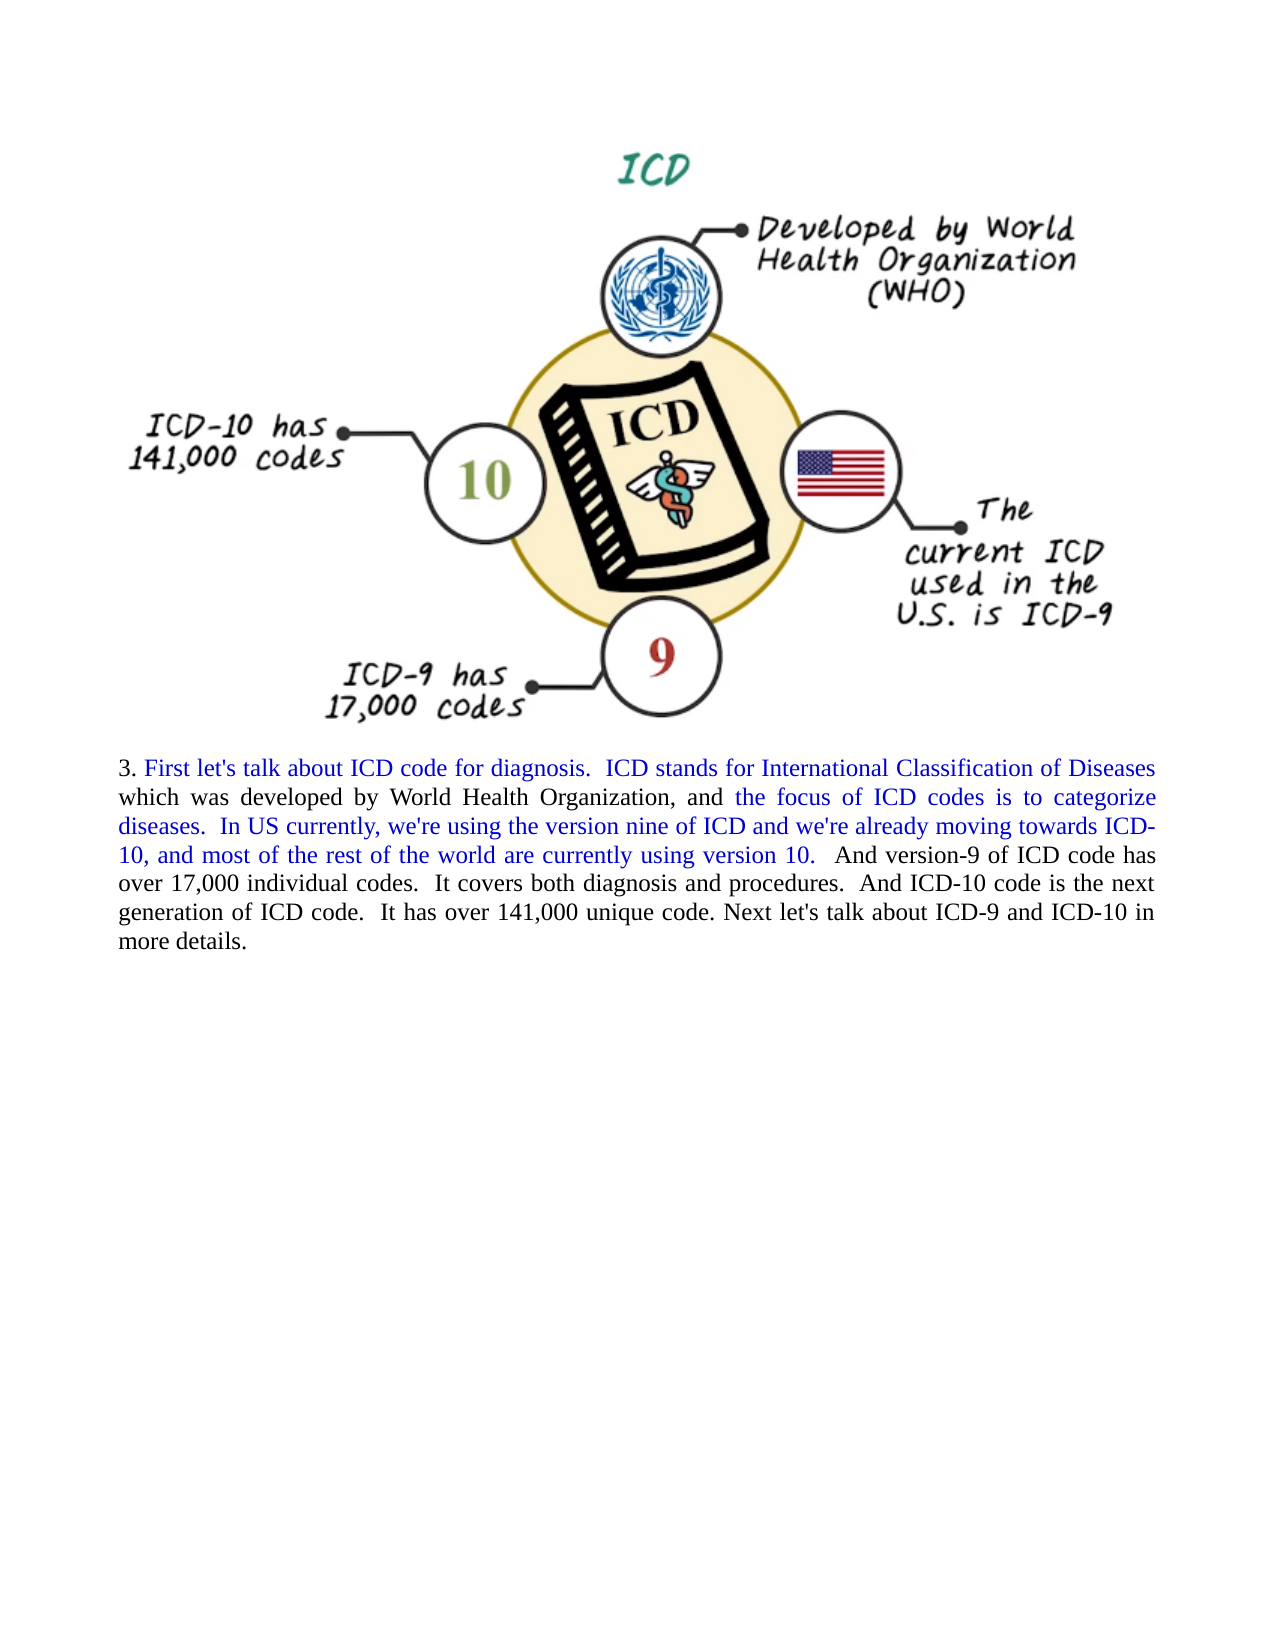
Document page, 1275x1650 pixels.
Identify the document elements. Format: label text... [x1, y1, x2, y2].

text 3. First let's talk about ICD code for diagnosis. ICD stands for International Classification of Diseases which was developed by World Health Organization, and the focus of ICD codes is to categorize diseases. In US currently, we're using the version nine of ICD and we're already moving towards ICD-10, and most of the rest of the world are currently using version 10. And version-9 of ICD code has over 17,000 individual codes. It covers both diagnosis and procedures. And ICD-10 code is the next generation of ICD code. It has over 141,000 unique code. Next let's talk about ICD-9 and ICD-10 in more details. [118, 753, 1157, 955]
picture [118, 146, 1157, 725]
